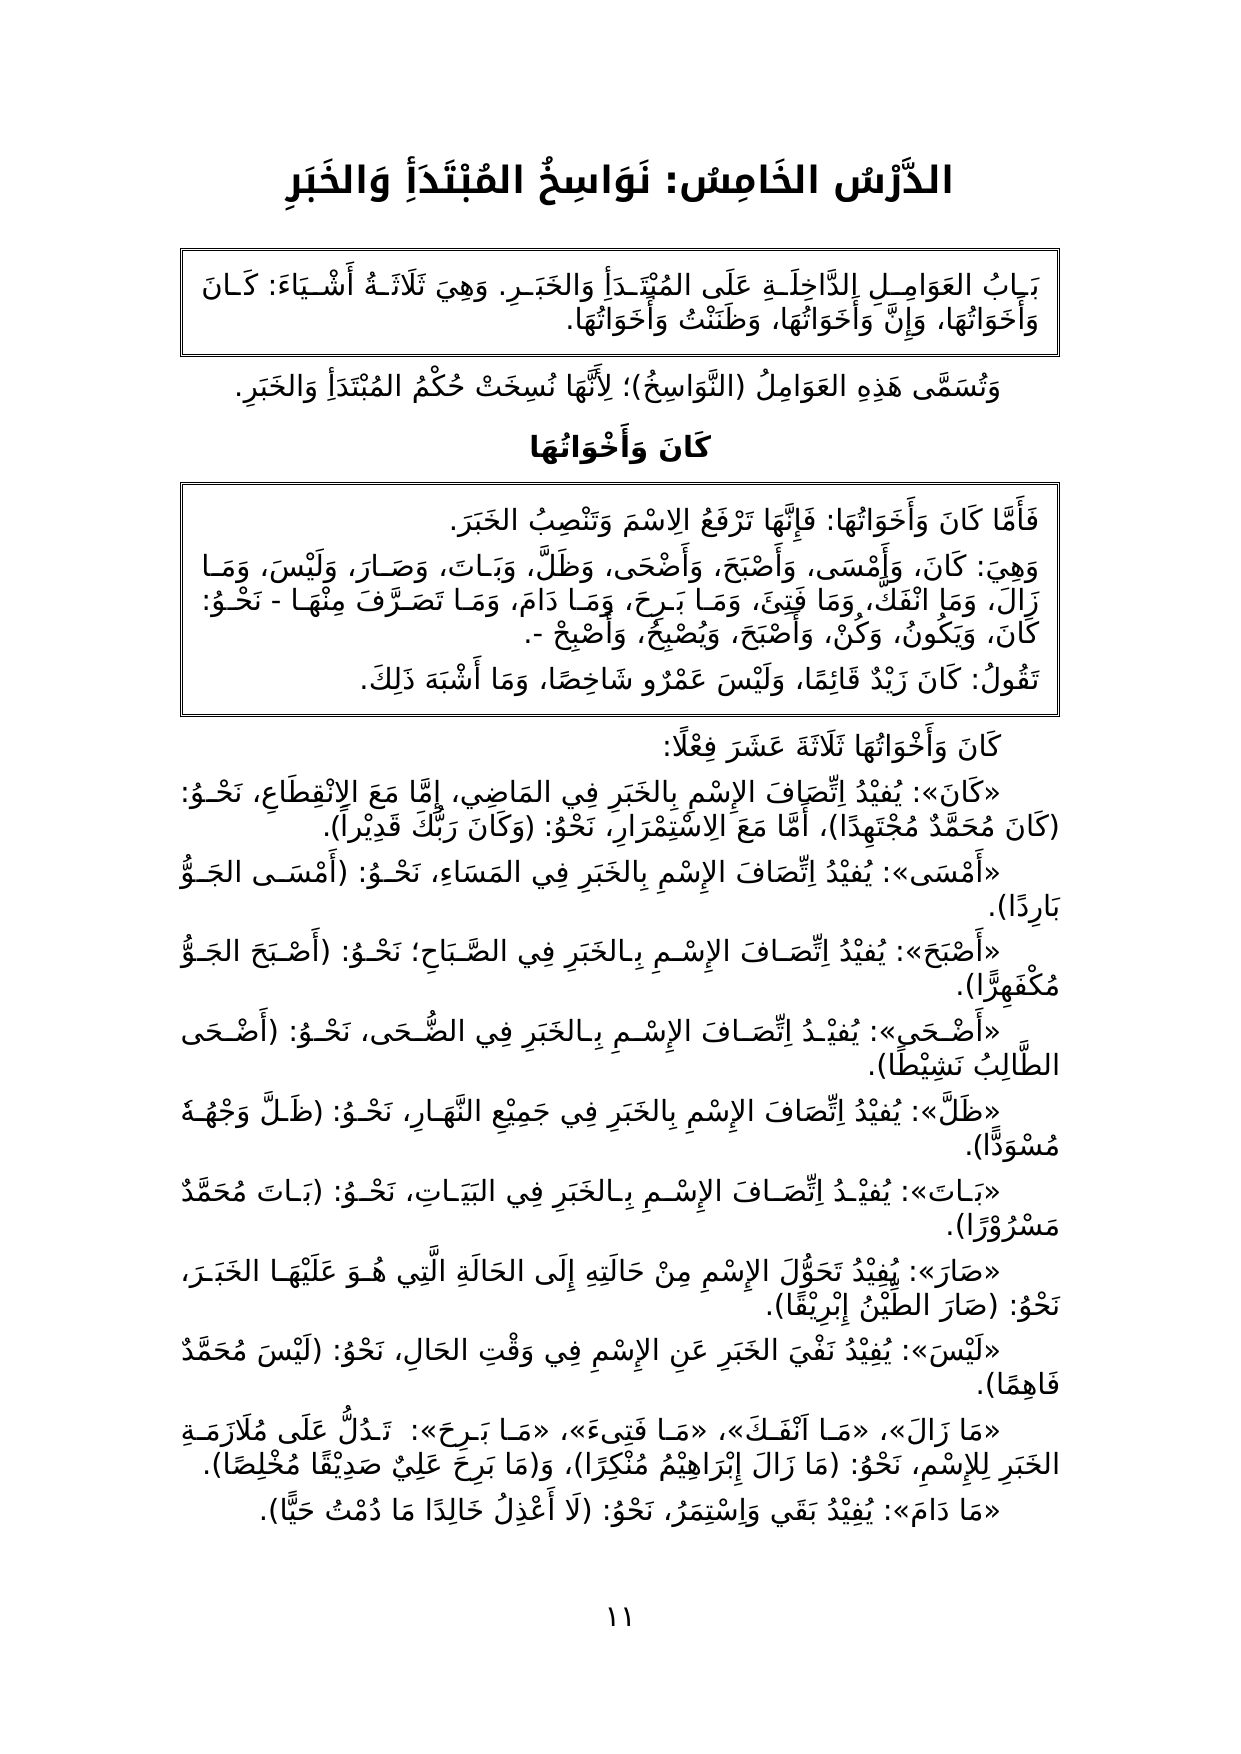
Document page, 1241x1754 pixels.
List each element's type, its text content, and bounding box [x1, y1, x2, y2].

text «بَاتَ»: يُفيْدُ اِتِّصَافَ الإِسْمِ بِالخَبَرِ فِي البَيَاتِ، نَحْوُ: (بَاتَ مُحَمَّدٌ مَسْرُوْرًا). [180, 1174, 1060, 1242]
text «أَضْحَى»: يُفيْدُ اِتِّصَافَ الإِسْمِ بِالخَبَرِ فِي الضُّحَى، نَحْوُ: (أَضْحَى الطَّالِبُ نَشِيْطًا). [180, 1014, 1060, 1082]
text «ظَلَّ»: يُفيْدُ اِتِّصَافَ الإِسْمِ بِالخَبَرِ فِي جَمِيْعِ النَّهَارِ، نَحْوُ: ﴿ظَلَّ وَجْهُهٗ مُسْوَدًّا﴾. [180, 1094, 1060, 1162]
text كَانَ وَأَخْوَاتُهَا ثَلَاثَةَ عَشَرَ فِعْلًا: [180, 729, 1060, 763]
subtitle كَانَ وَأَخْوَاتُهَا [180, 430, 1060, 464]
text «أَمْسَى»: يُفيْدُ اِتِّصَافَ الإِسْمِ بِالخَبَرِ فِي المَسَاءِ، نَحْوُ: (أَمْسَى الجَوُّ بَارِدًا). [180, 855, 1060, 923]
text تَقُولُ: كَانَ زَيْدٌ قَائِمًا، وَلَيْسَ عَمْرٌو شَاخِصًا، وَمَا أَشْبَهَ ذَلِكَ. [183, 642, 1057, 714]
text بَابُ العَوَامِلِ الدَّاخِلَةِ عَلَى المُبْتَدَأِ وَالخَبَرِ. وَهِيَ ثَلَاثَةُ أَشْيَاءَ: كَانَ وَأَخَوَاتُهَا، وَإِنَّ وَأَخَوَاتُهَا، وَظَنَنْتُ وَأَخَوَاتُهَا. [183, 251, 1057, 354]
text وَتُسَمَّى هَذِهِ العَوَامِلُ (النَّوَاسِخُ)؛ لِأَنَّهَا نُسِخَتْ حُكْمُ المُبْتَدَأِ وَالخَبَرِ. [180, 369, 1060, 403]
text «مَا زَالَ»، «مَا اَنْفَكَ»، «مَا فَتِىءَ»، «مَا بَرِحَ»: تَدُلُّ عَلَى مُلَازَمَةِ الخَبَرِ لِلإِسْمِ، نَحْوُ: (مَا زَالَ إِبْرَاهِيْمُ مُنْكِرًا)، وَ(مَا بَرِحَ عَلِيٌ صَدِيْقًا مُخْلِصًا). [180, 1413, 1060, 1481]
text «أَصْبَحَ»: يُفيْدُ اِتِّصَافَ الإِسْمِ بِالخَبَرِ فِي الصَّبَاحِ؛ نَحْوُ: (أَصْبَحَ الجَوُّ مُكْفَهِرًّا). [180, 935, 1060, 1003]
text «لَيْسَ»: يُفِيْدُ نَفْيَ الخَبَرِ عَنِ الإِسْمِ فِي وَقْتِ الحَالِ، نَحْوُ: (لَيْسَ مُحَمَّدٌ فَاهِمًا). [180, 1334, 1060, 1402]
text «كَانَ»: يُفيْدُ اِتِّصَافَ الإِسْمِ بِالخَبَرِ فِي المَاضِي، إِمَّا مَعَ الِانْقِطَاعِ، نَحْوُ: (كَانَ مُحَمَّدٌ مُجْتَهِدًا)، أَمَّا مَعَ الِاسْتِمْرَارِ، نَحْوُ: ﴿وَكَانَ رَبُّكَ قَدِيْراً﴾. [180, 775, 1060, 843]
subtitle الدَّرْسُ الخَامِسُ: نَوَاسِخُ المُبْتَدَأِ وَالخَبَرِ [180, 146, 1060, 217]
text «مَا دَامَ»: يُفِيْدُ بَقَي وَاِسْتِمَرُ، نَحْوُ: (لَا أَعْذِلُ خَالِدًا مَا دُمْتُ حَيًّا). [180, 1493, 1060, 1527]
text «صَارَ»: يُفِيْدُ تَحَوُّلَ الإِسْمِ مِنْ حَالَتِهِ إِلَى الحَالَةِ الَّتِي هُوَ عَلَيْهَا الخَبَرَ، نَحْوُ: (صَارَ الطِّيْنُ إِبْرِيْقًا). [180, 1254, 1060, 1322]
text وَهِيَ: كَانَ، وَأَمْسَى، وَأَصْبَحَ، وَأَضْحَى، وَظَلَّ، وَبَاتَ، وَصَارَ، وَلَيْسَ، وَمَا زَالَ، وَمَا انْفَكَّ، وَمَا فَتِئَ، وَمَا بَرِحَ، وَمَا دَامَ، وَمَا تَصَرَّفَ مِنْهَا - نَحْوُ: كَانَ، وَيَكُونُ، وَكُنْ، وَأَصْبَحَ، وَيُصْبِحُ، وَأَصْبِحْ -. [183, 528, 1057, 642]
text فَأَمَّا كَانَ وَأَخَوَاتُهَا: فَإِنَّهَا تَرْفَعُ الِاسْمَ وَتَنْصِبُ الخَبَرَ. [183, 485, 1057, 528]
